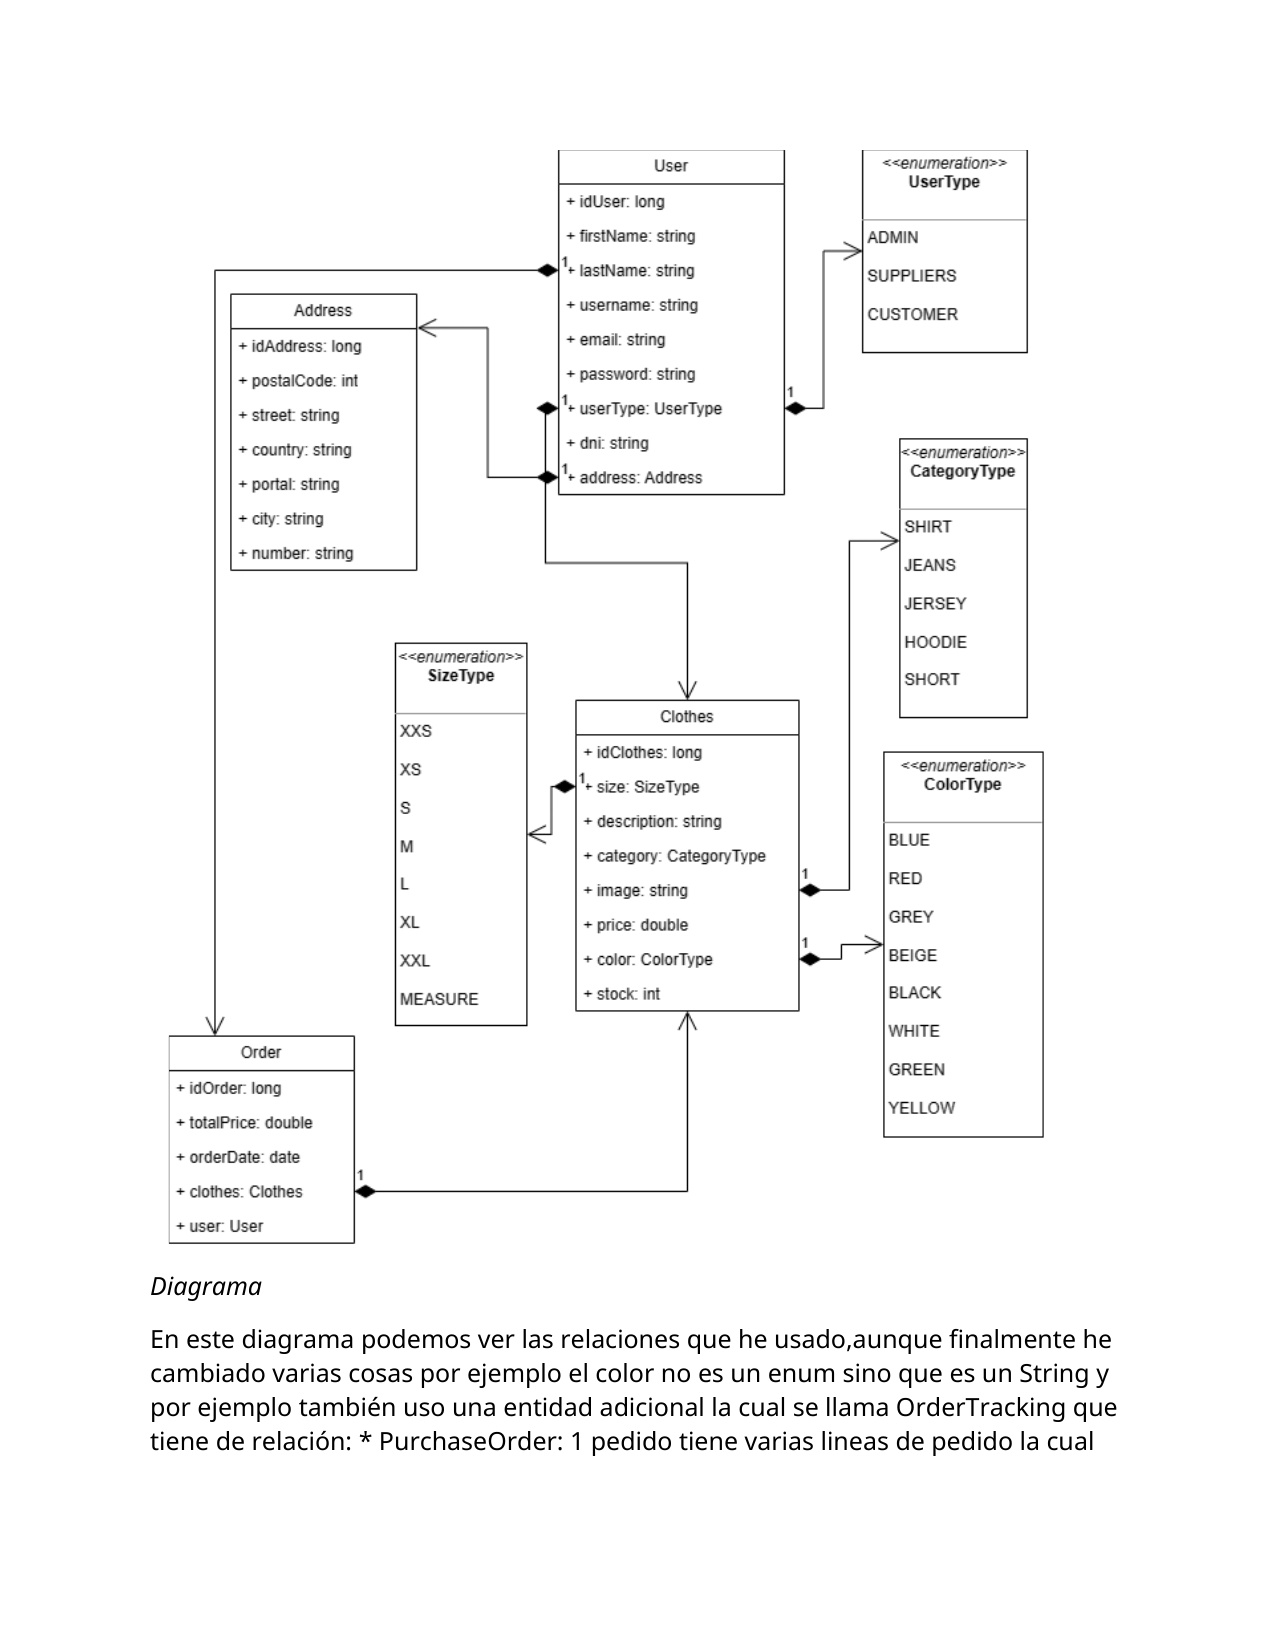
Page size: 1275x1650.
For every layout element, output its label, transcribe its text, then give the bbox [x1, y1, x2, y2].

text Diagrama [150, 1268, 1125, 1303]
picture [168, 150, 1044, 1248]
text En este diagrama podemos ver las relaciones que he usado,aunque finalmente he cambiado varias cosas por ejemplo el color no es un enum sino que es un String y por ejemplo también uso una entidad adicional la cual se llama OrderTracking que tiene de relación: * PurchaseOrder: 1 pedido tiene varias lineas de pedido la cual [150, 1321, 1125, 1458]
